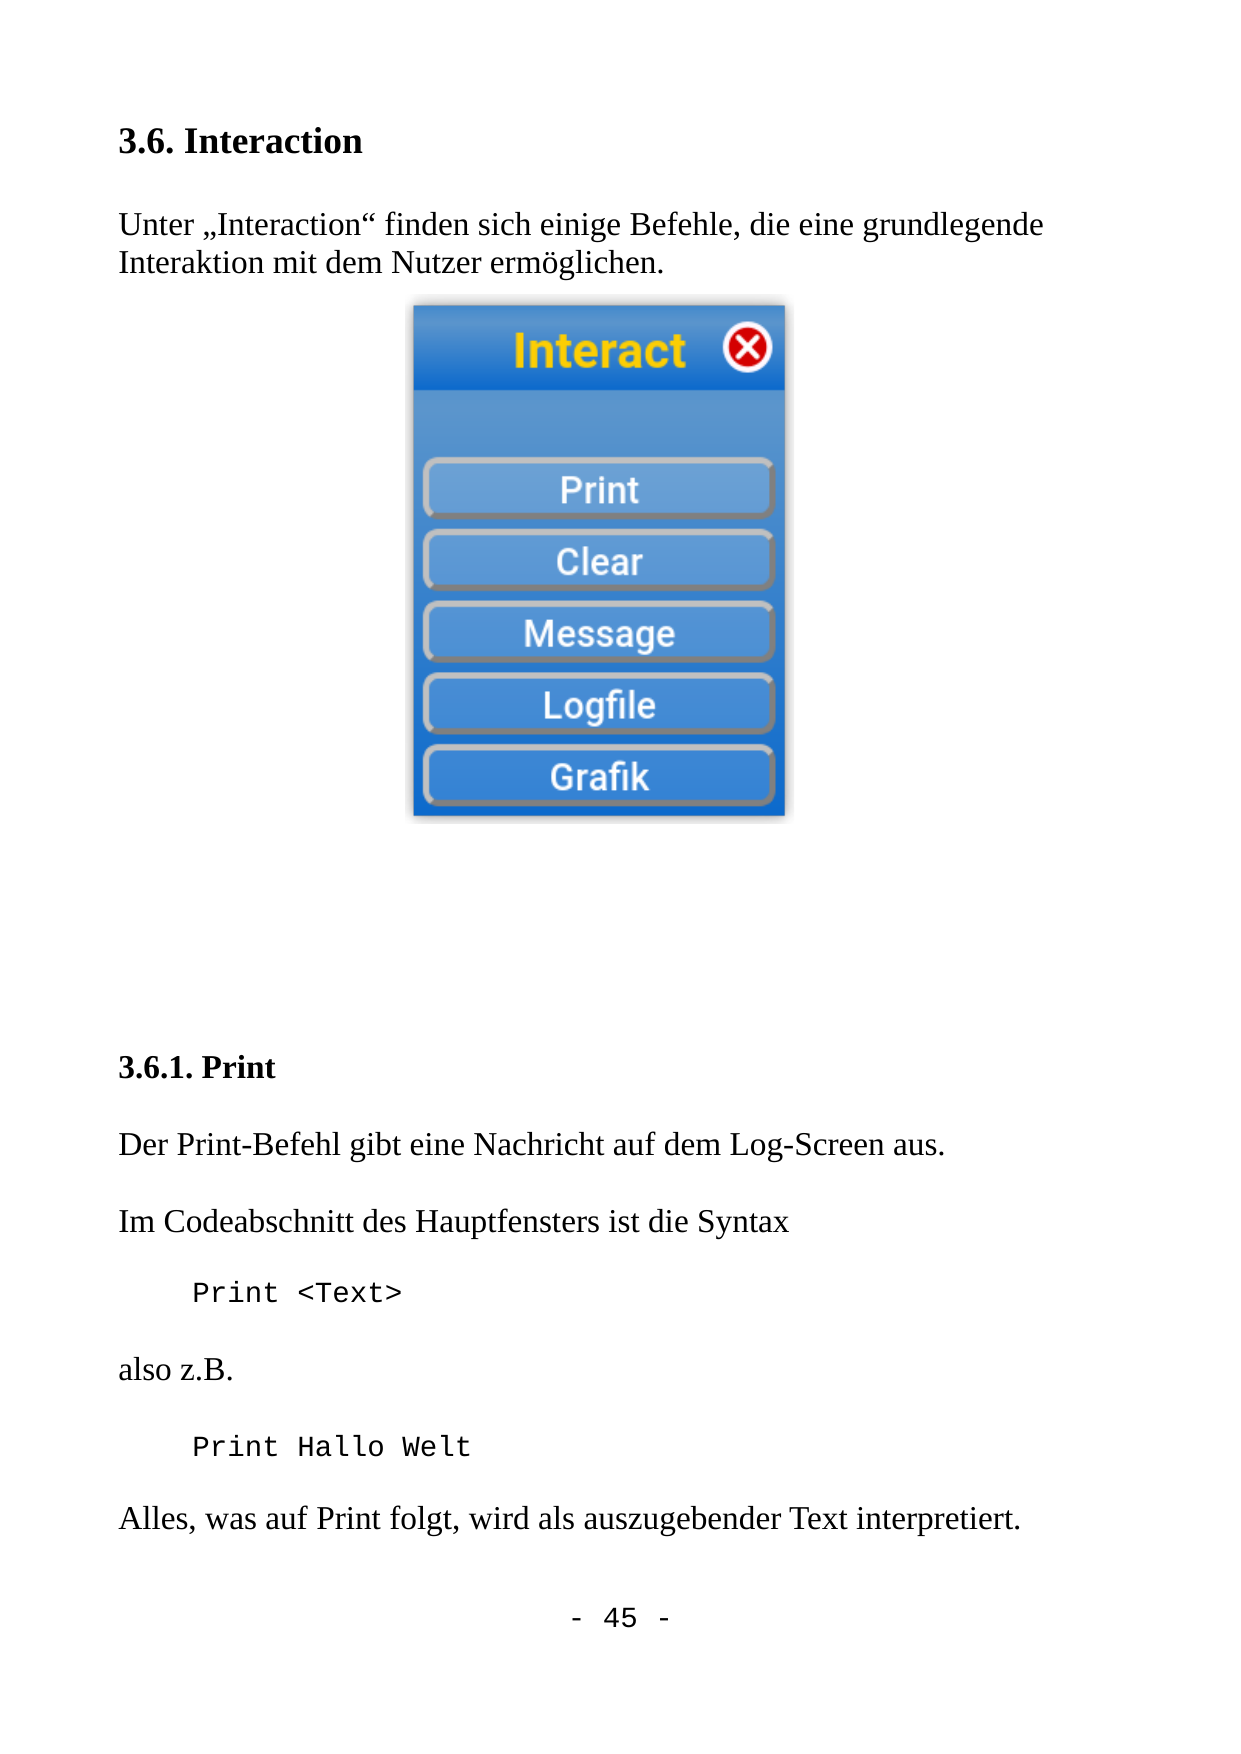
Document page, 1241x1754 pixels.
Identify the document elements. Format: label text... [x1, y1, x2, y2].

text 3.6. Interaction [118, 118, 1122, 161]
text Unter „Interaction“ finden sich einige Befehle, die eine grundlegende Interaktion mit dem Nutzer ermöglichen. [118, 204, 1122, 281]
picture [405, 294, 795, 824]
text Print Hallo Welt [118, 1426, 1122, 1466]
text also z.B. [118, 1349, 1122, 1387]
text Alles, was auf Print folgt, wird als auszugebender Text interpretiert. [118, 1499, 1122, 1537]
text Im Codeabschnitt des Hauptfensters ist die Syntax [118, 1201, 1122, 1239]
text Print <Text> [118, 1278, 1122, 1311]
text 3.6.1. Print [118, 1048, 1122, 1086]
text Der Print-Befehl gibt eine Nachricht auf dem Log-Screen aus. [118, 1124, 1122, 1163]
